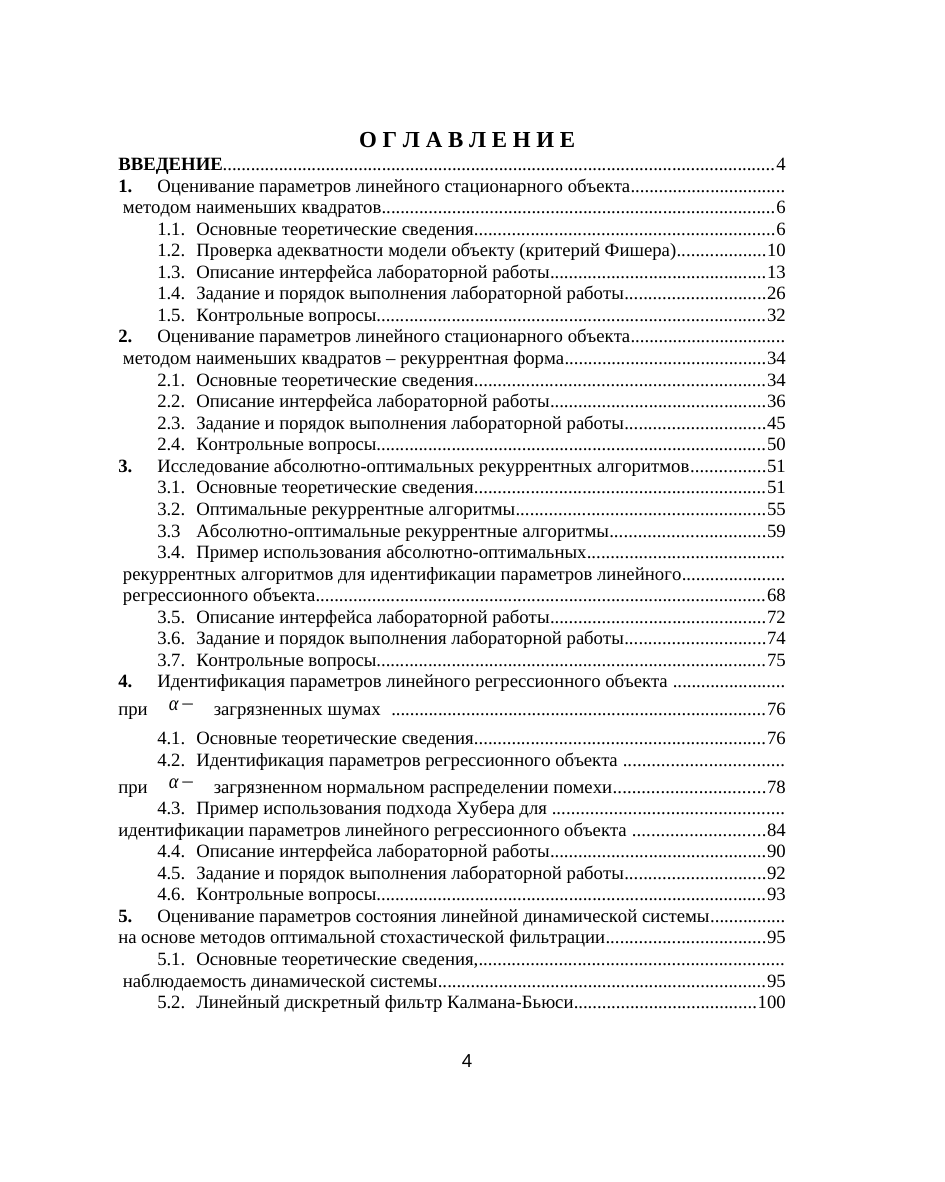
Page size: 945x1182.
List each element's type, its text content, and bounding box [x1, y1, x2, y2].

text 4. Идентификация параметров линейного регрессионного объекта при загрязненных шумах 76 [118, 670, 816, 727]
text 2.3. Задание и порядок выполнения лабораторной работы 45 [118, 412, 816, 433]
text 1.2. Проверка адекватности модели объекту (критерий Фишера) 10 [118, 239, 816, 261]
text О Г Л А В Л Е Н И Е [118, 127, 816, 153]
text 3.7. Контрольные вопросы 75 [118, 649, 816, 670]
text 4.2. Идентификация параметров регрессионного объекта при загрязненном нормальном распределении помехи 78 [118, 748, 816, 797]
text 4.3. Пример использования подхода Хубера для идентификации параметров линейного регрессионного объекта 84 [118, 797, 816, 840]
text 2.2. Описание интерфейса лабораторной работы 36 [118, 390, 816, 412]
text 3.4. Пример использования абсолютно-оптимальных рекуррентных алгоритмов для идентификации параметров линейного регрессионного объекта 68 [118, 541, 816, 606]
text 1. Оценивание параметров линейного стационарного объекта методом наименьших квадратов 6 [118, 174, 816, 218]
text 2.4. Контрольные вопросы 50 [118, 433, 816, 455]
text 1.1. Основные теоретические сведения 6 [118, 218, 816, 239]
text 2.1. Основные теоретические сведения 34 [118, 368, 816, 390]
text 1.4. Задание и порядок выполнения лабораторной работы 26 [118, 282, 816, 304]
text 2. Оценивание параметров линейного стационарного объекта методом наименьших квадратов – рекуррентная форма 34 [118, 325, 816, 368]
text 4.5. Задание и порядок выполнения лабораторной работы 92 [118, 862, 816, 883]
text ВВЕДЕНИЕ 4 [118, 153, 816, 174]
text 5.1. Основные теоретические сведения, наблюдаемость динамической системы 95 [118, 948, 816, 991]
text 3.6. Задание и порядок выполнения лабораторной работы 74 [118, 627, 816, 649]
text 3.1. Основные теоретические сведения 51 [118, 476, 816, 498]
text 3.5. Описание интерфейса лабораторной работы 72 [118, 606, 816, 627]
text 5. Оценивание параметров состояния линейной динамической системы на основе методов оптимальной стохастической фильтрации 95 [118, 905, 816, 948]
text 1.5. Контрольные вопросы 32 [118, 304, 816, 325]
text 4.1. Основные теоретические сведения 76 [118, 727, 816, 748]
text 5.2. Линейный дискретный фильтр Калмана-Бьюси 100 [118, 991, 816, 1013]
text 3.2. Оптимальные рекуррентные алгоритмы 55 [118, 498, 816, 519]
text 3.3 Абсолютно-оптимальные рекуррентные алгоритмы 59 [118, 519, 816, 541]
text 1.3. Описание интерфейса лабораторной работы 13 [118, 261, 816, 282]
text 3. Исследование абсолютно-оптимальных рекуррентных алгоритмов 51 [118, 455, 816, 476]
text 4.6. Контрольные вопросы 93 [118, 883, 816, 905]
text 4.4. Описание интерфейса лабораторной работы 90 [118, 840, 816, 862]
